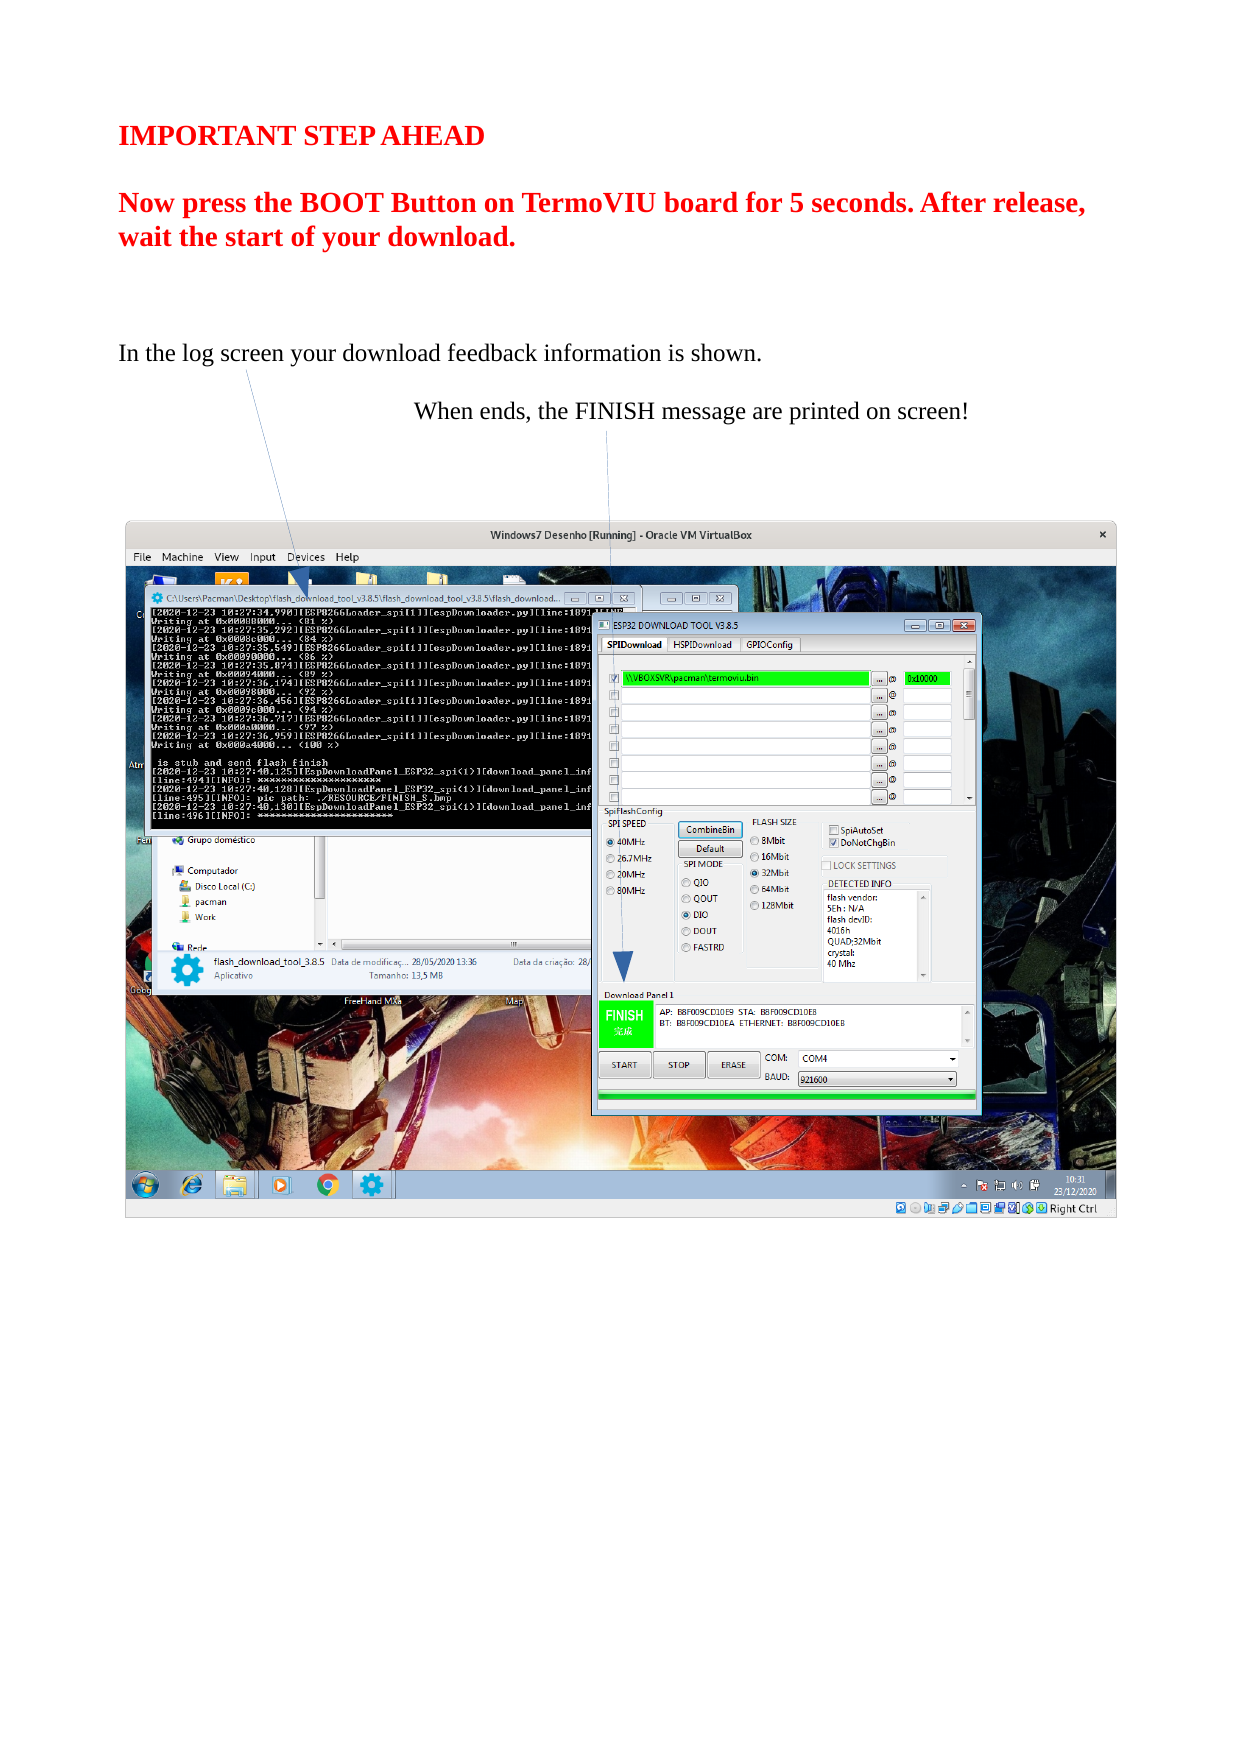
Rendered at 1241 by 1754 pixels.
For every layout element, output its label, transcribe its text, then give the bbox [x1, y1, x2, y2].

text [118, 396, 260, 425]
picture [118, 515, 1123, 1224]
text In the log screen your download feedback information is shown. [118, 338, 1122, 367]
text IMPORTANT STEP AHEAD [118, 118, 1122, 152]
text When ends, the FINISH message are printed on screen! [254, 396, 1122, 425]
text Now press the BOOT Button on TermoVIU board for 5 seconds. After release, wait the start of your download. [118, 185, 1122, 252]
